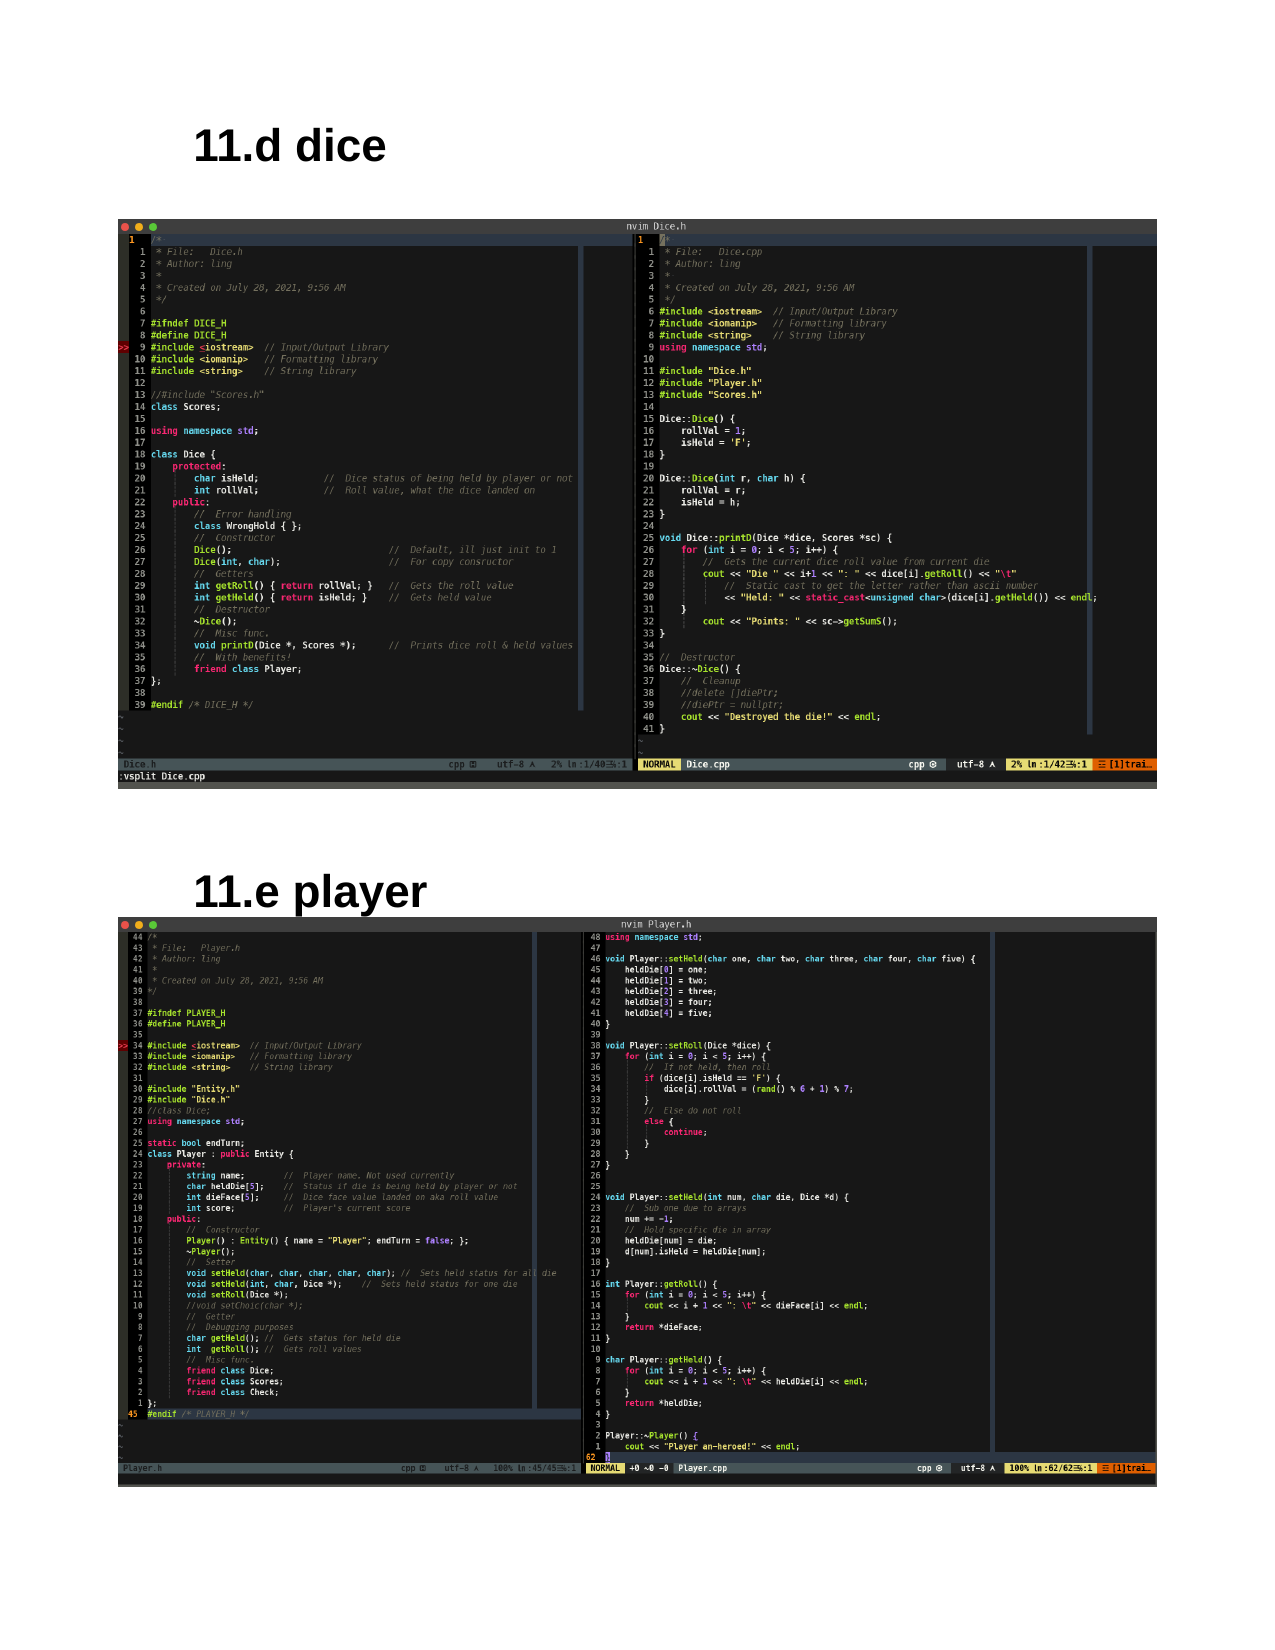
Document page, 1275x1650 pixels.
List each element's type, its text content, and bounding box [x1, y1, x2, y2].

picture [118, 219, 1157, 789]
list 11.e player [156, 865, 1157, 917]
list 11.d dice [156, 118, 1157, 171]
picture [118, 917, 1157, 1487]
